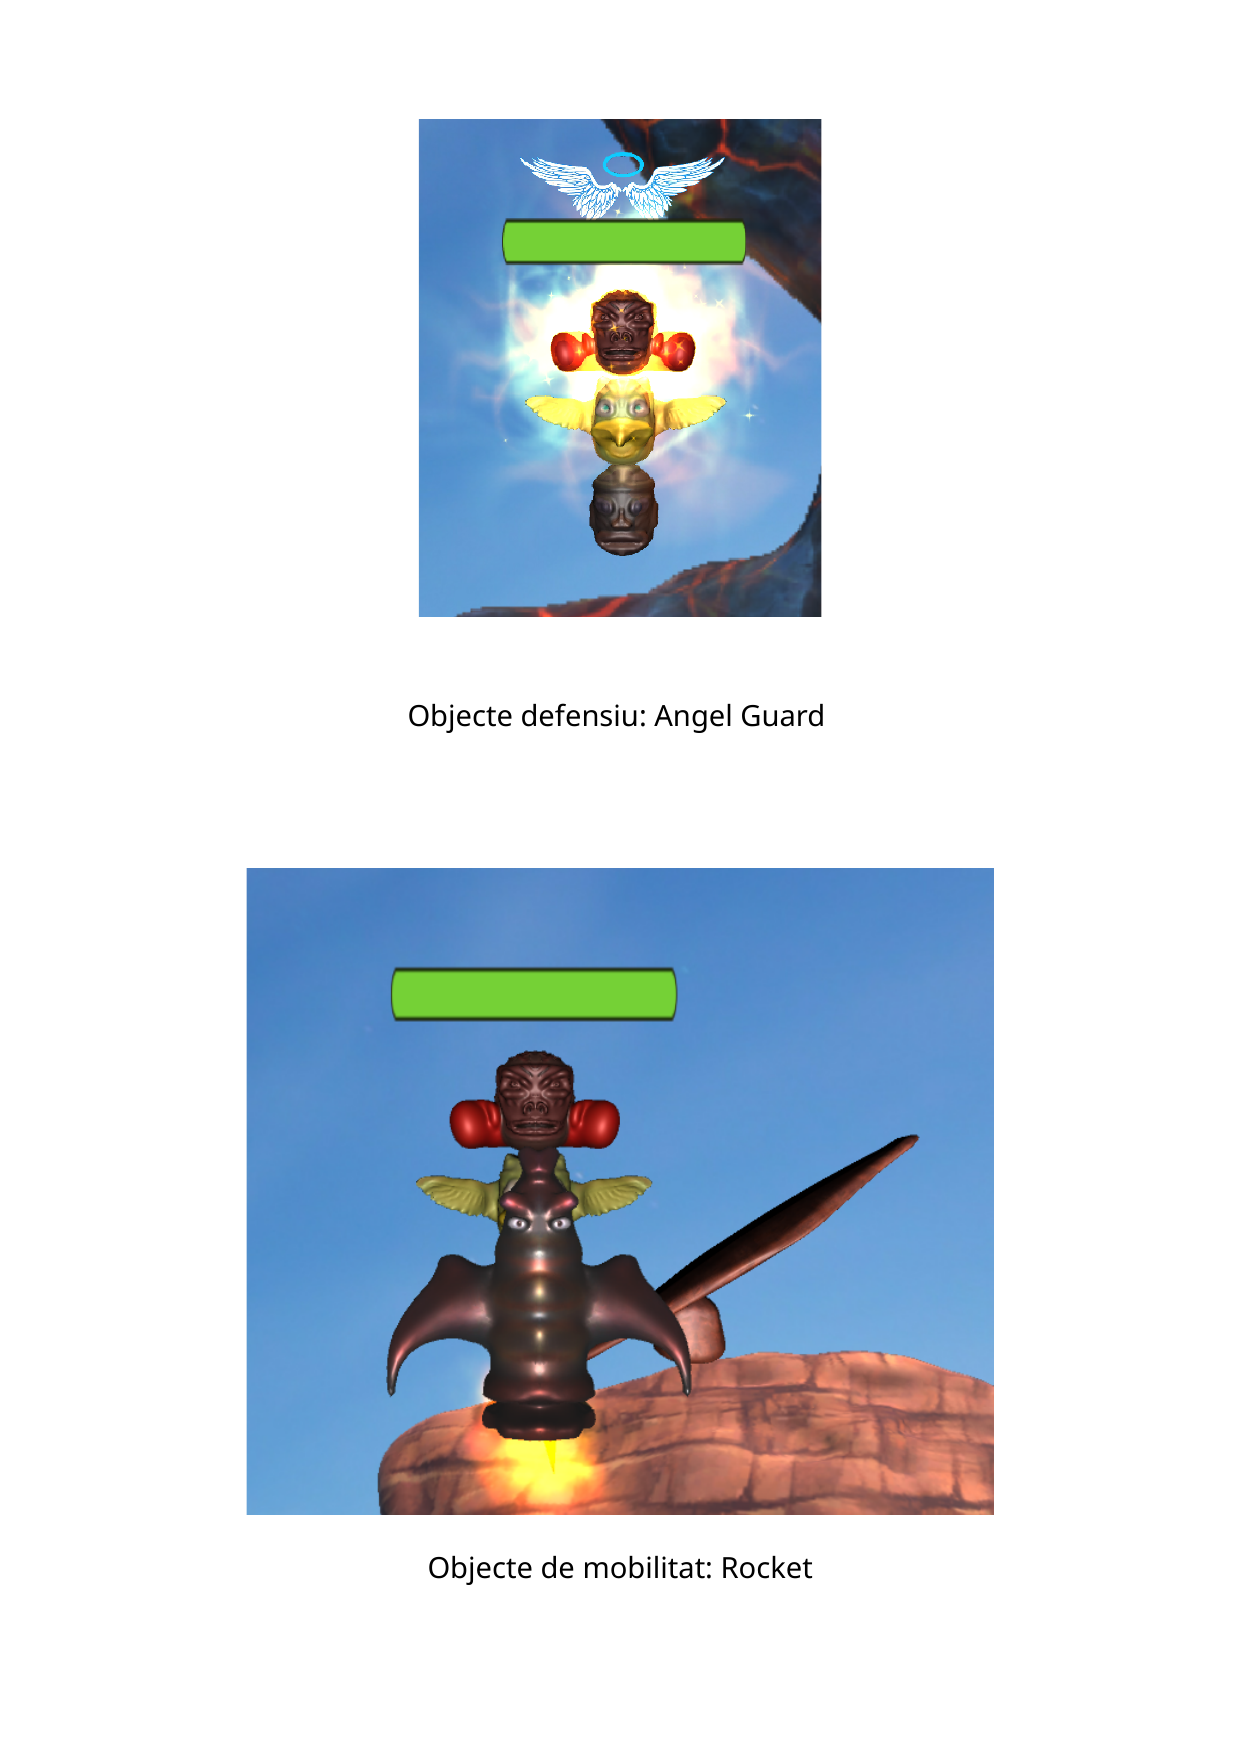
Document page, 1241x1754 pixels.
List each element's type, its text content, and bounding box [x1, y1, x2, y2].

picture [246, 868, 994, 1515]
picture [418, 119, 822, 617]
text Objecte de mobilitat: Rocket [118, 1548, 1122, 1587]
text Objecte defensiu: Angel Guard [118, 695, 1122, 735]
